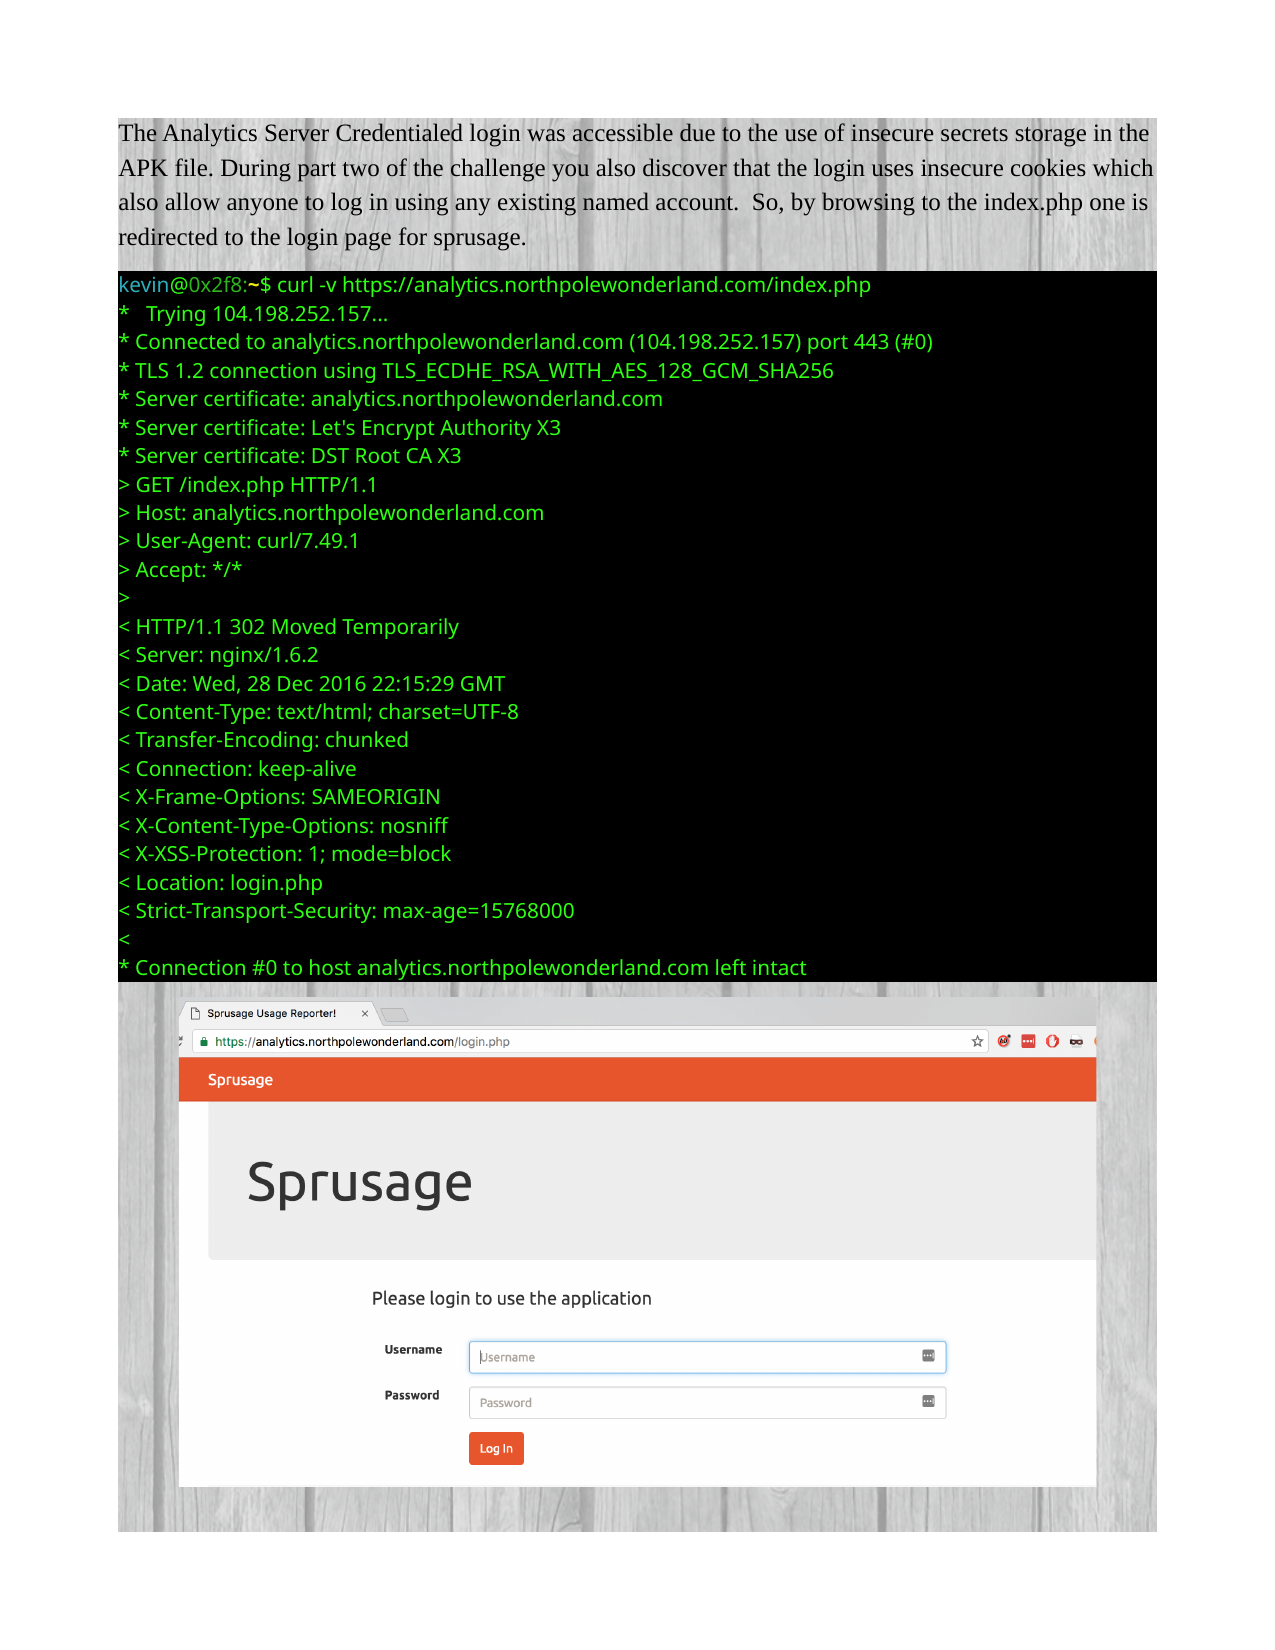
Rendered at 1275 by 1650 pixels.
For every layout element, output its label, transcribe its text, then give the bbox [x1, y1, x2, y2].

text < Server: nginx/1.6.2 [118, 640, 1157, 669]
text < HTTP/1.1 302 Moved Temporarily [118, 612, 1157, 640]
text kevin@0x2f8:~$ curl -v https://analytics.northpolewonderland.com/index.php [118, 271, 1157, 299]
text * Server certificate: DST Root CA X3 [118, 441, 1157, 470]
text < Content-Type: text/html; charset=UTF-8 [118, 697, 1157, 726]
text < X-Frame-Options: SAMEORIGIN [118, 782, 1157, 811]
text * Trying 104.198.252.157... [118, 299, 1157, 327]
picture [118, 250, 1157, 271]
text > [118, 583, 1157, 612]
text * Connection #0 to host analytics.northpolewonderland.com left intact [118, 953, 1157, 982]
text < X-XSS-Protection: 1; mode=block [118, 839, 1157, 868]
text > User-Agent: curl/7.49.1 [118, 527, 1157, 555]
text * Server certificate: analytics.northpolewonderland.com [118, 384, 1157, 413]
text * TLS 1.2 connection using TLS_ECDHE_RSA_WITH_AES_128_GCM_SHA256 [118, 356, 1157, 384]
text < Date: Wed, 28 Dec 2016 22:15:29 GMT [118, 669, 1157, 697]
text The Analytics Server Credentialed login was accessible due to the use of insecure secrets storage in the APK file. During part two of the challenge you also discover that the login uses insecure cookies which also allow anyone to log in using any existing named account. So, by browsing to the index.php one is redirected to the login page for sprusage. [118, 118, 1157, 250]
text < X-Content-Type-Options: nosniff [118, 811, 1157, 839]
text * Server certificate: Let's Encrypt Authority X3 [118, 413, 1157, 441]
text > Accept: */* [118, 555, 1157, 583]
text * Connected to analytics.northpolewonderland.com (104.198.252.157) port 443 (#0) [118, 327, 1157, 356]
text < Transfer-Encoding: chunked [118, 726, 1157, 754]
text < Location: login.php [118, 868, 1157, 896]
text < Strict-Transport-Security: max-age=15768000 [118, 896, 1157, 925]
text > Host: analytics.northpolewonderland.com [118, 498, 1157, 527]
picture [118, 982, 1157, 1532]
text < Connection: keep-alive [118, 754, 1157, 782]
text < [118, 925, 1157, 953]
text > GET /index.php HTTP/1.1 [118, 470, 1157, 498]
